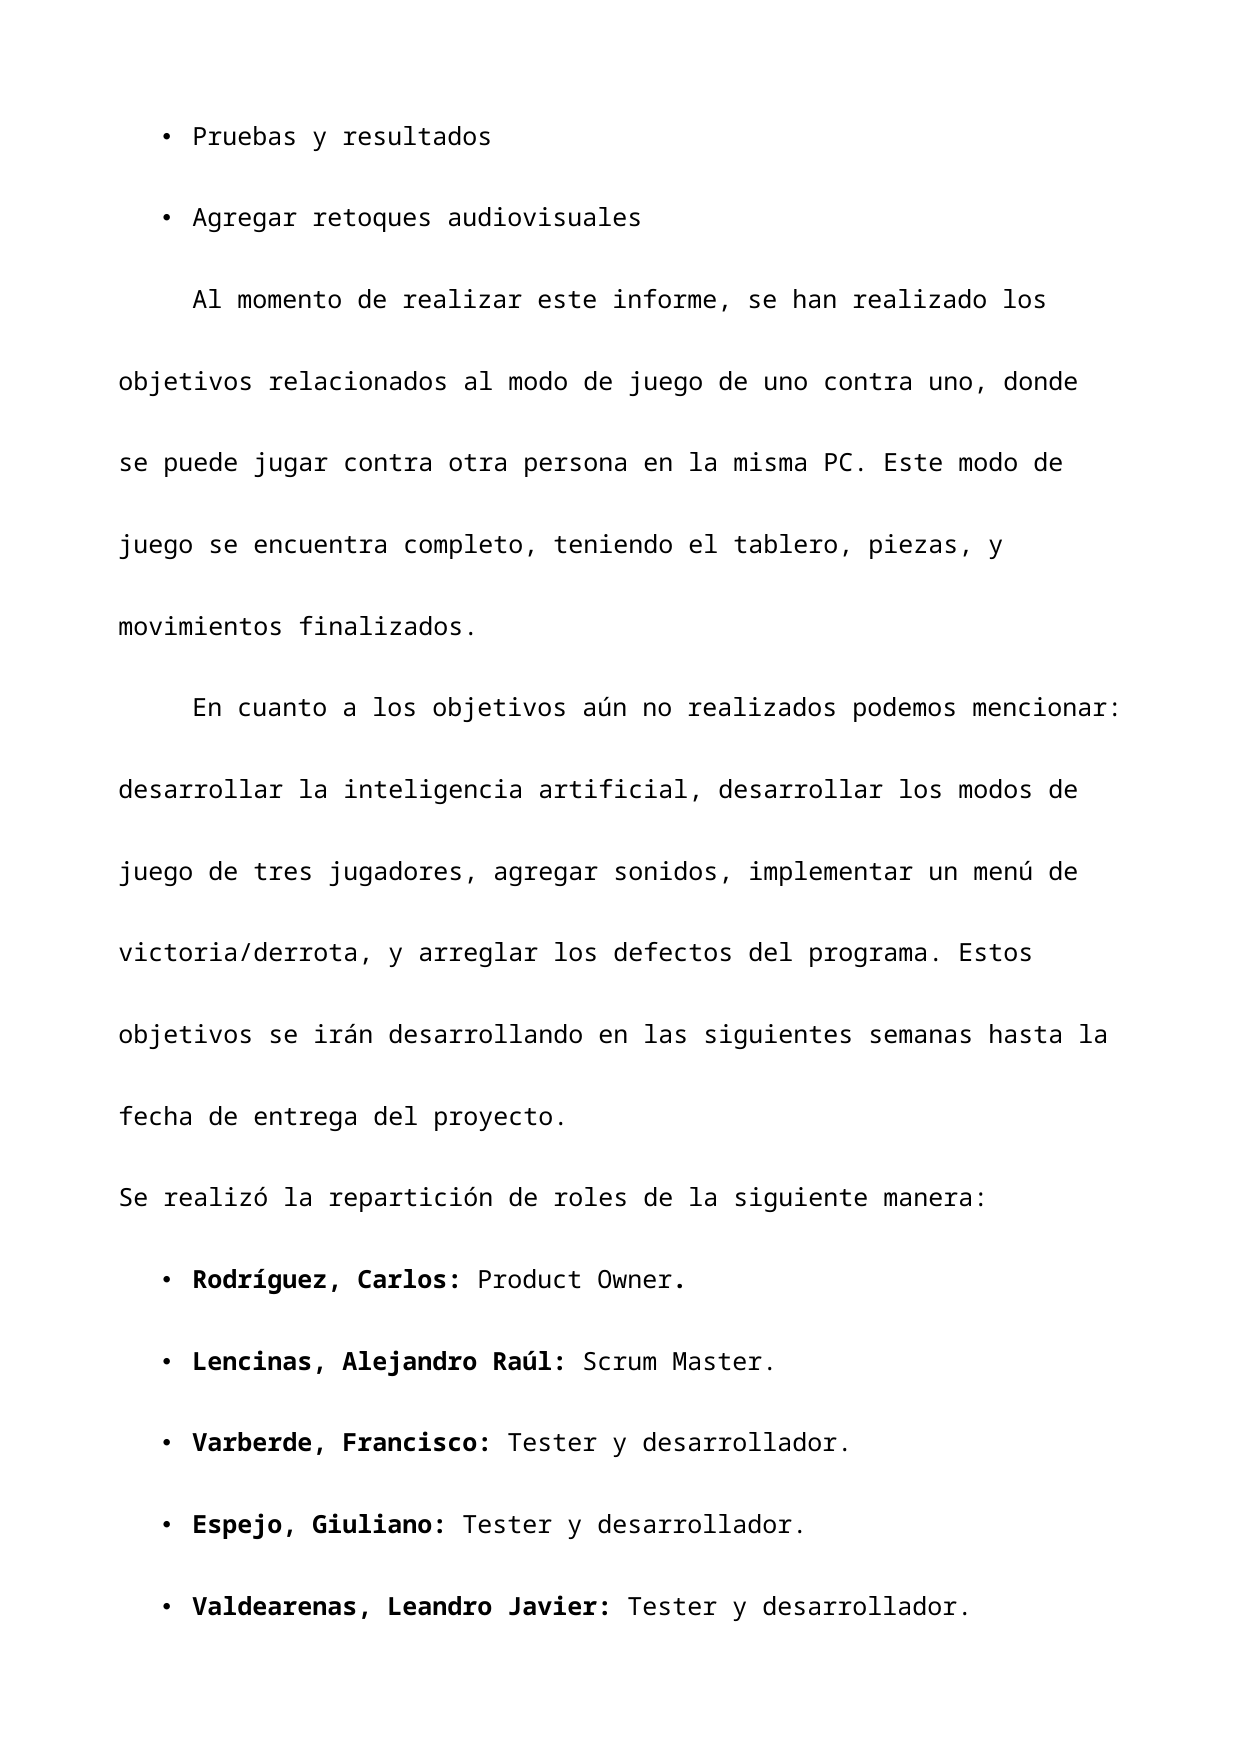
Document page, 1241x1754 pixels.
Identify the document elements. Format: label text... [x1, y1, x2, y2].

list Varberde, Francisco: Tester y desarrollador. [162, 1425, 1122, 1459]
text Se realizó la repartición de roles de la siguiente manera: [118, 1180, 1122, 1214]
list Agregar retoques audiovisuales [162, 200, 1122, 234]
list Espejo, Giuliano: Tester y desarrollador. [162, 1506, 1122, 1541]
list Valdearenas, Leandro Javier: Tester y desarrollador. [162, 1588, 1122, 1622]
list Lencinas, Alejandro Raúl: Scrum Master. [162, 1343, 1122, 1377]
text En cuanto a los objetivos aún no realizados podemos mencionar: desarrollar la inteligencia artificial, desarrollar los modos de juego de tres jugadores, agregar sonidos, implementar un menú de victoria/derrota, y arreglar los defectos del programa. Estos objetivos se irán desarrollando en las siguientes semanas hasta la fecha de entrega del proyecto. [118, 690, 1122, 1132]
text Al momento de realizar este informe, se han realizado los objetivos relacionados al modo de juego de uno contra uno, donde se puede jugar contra otra persona en la misma PC. Este modo de juego se encuentra completo, teniendo el tablero, piezas, y movimientos finalizados. [118, 281, 1122, 642]
list Pruebas y resultados [162, 118, 1122, 152]
list Rodríguez, Carlos: Product Owner. [162, 1261, 1122, 1296]
